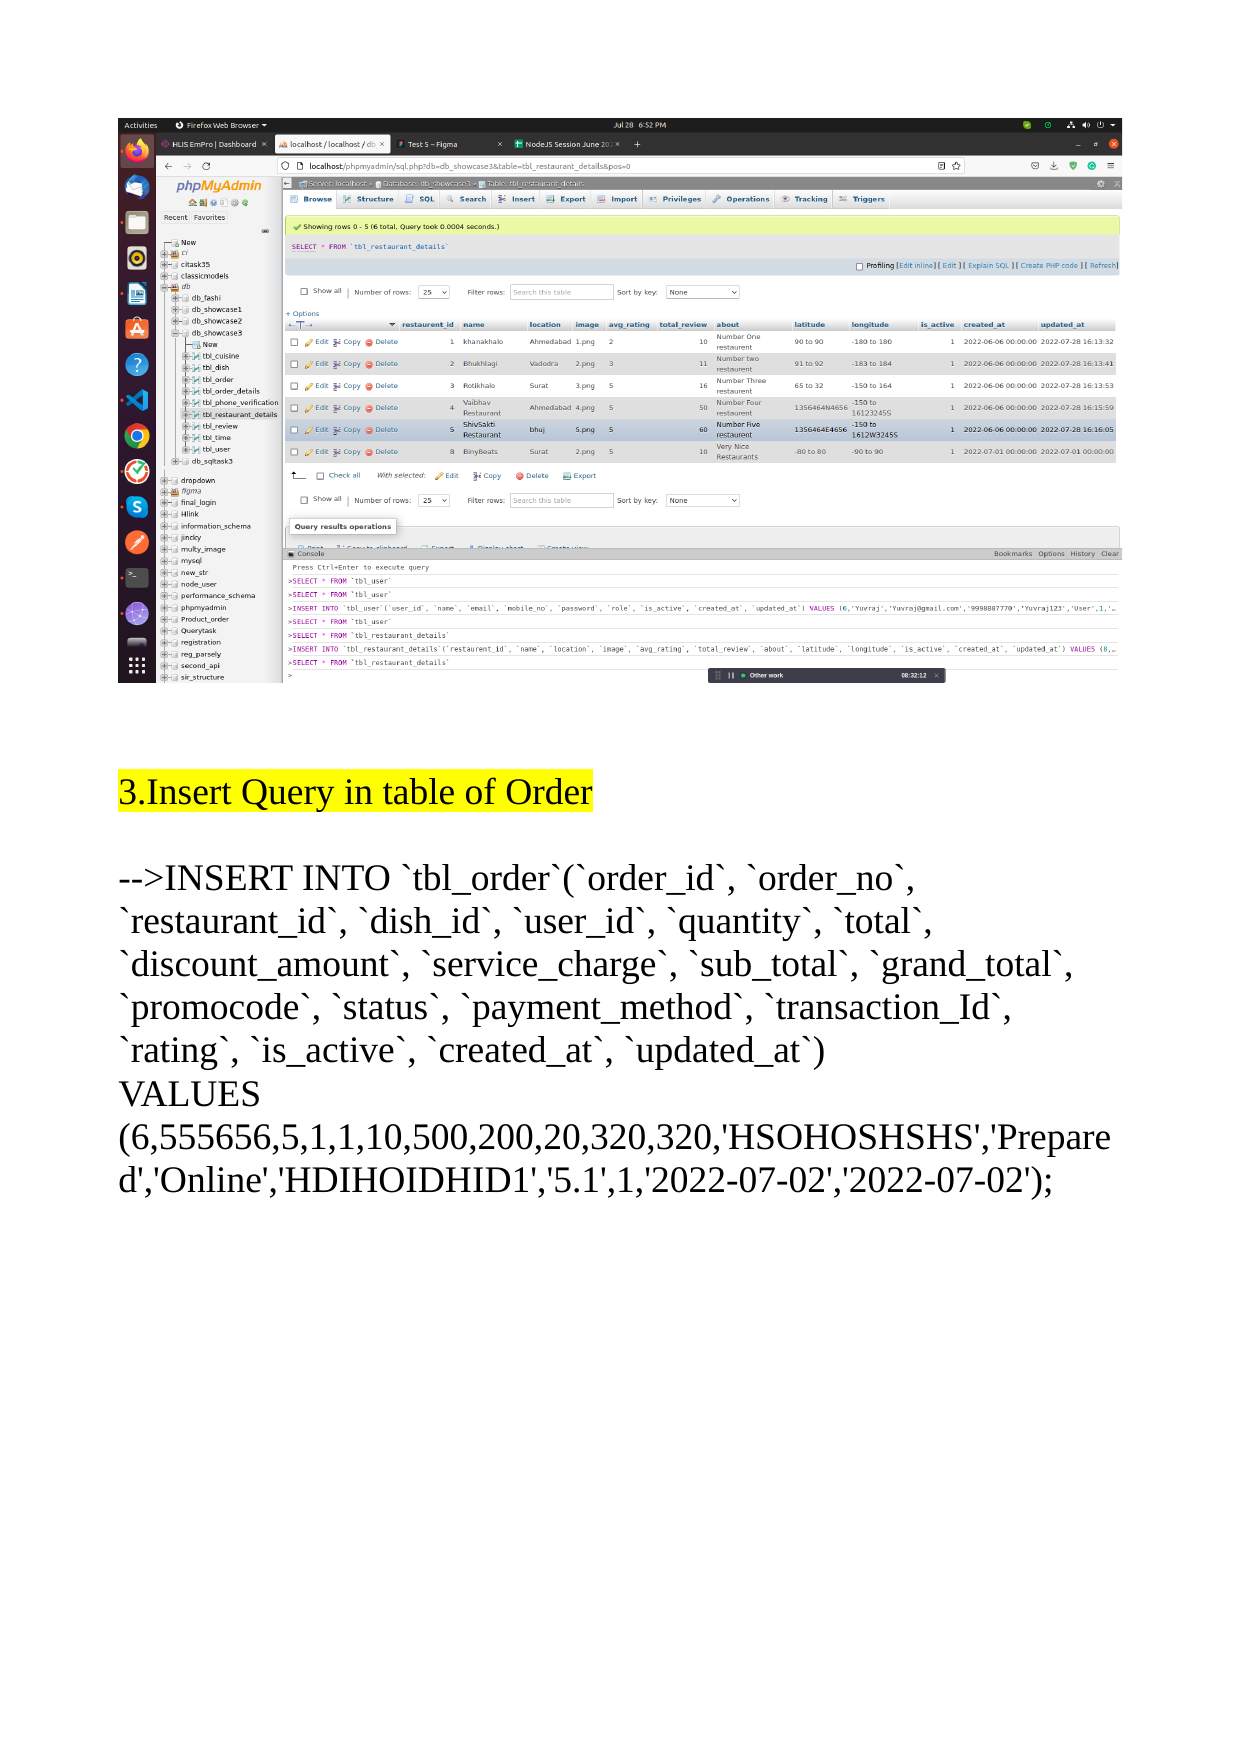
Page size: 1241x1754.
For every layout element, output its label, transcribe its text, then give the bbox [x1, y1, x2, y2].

text 3.Insert Query in table of Order [118, 769, 1122, 812]
text -->INSERT INTO `tbl_order`(`order_id`, `order_no`, `restaurant_id`, `dish_id`, `user_id`, `quantity`, `total`, `discount_amount`, `service_charge`, `sub_total`, `grand_total`, `promocode`, `status`, `payment_method`, `transaction_Id`, `rating`, `is_active`, `created_at`, `updated_at`) [118, 855, 1122, 1071]
picture [118, 118, 1123, 683]
text VALUES (6,555656,5,1,1,10,500,200,20,320,320,'HSOHOSHSHS','Prepared','Online','HDIHOIDHID1','5.1',1,'2022-07-02','2022-07-02'); [118, 1071, 1122, 1200]
